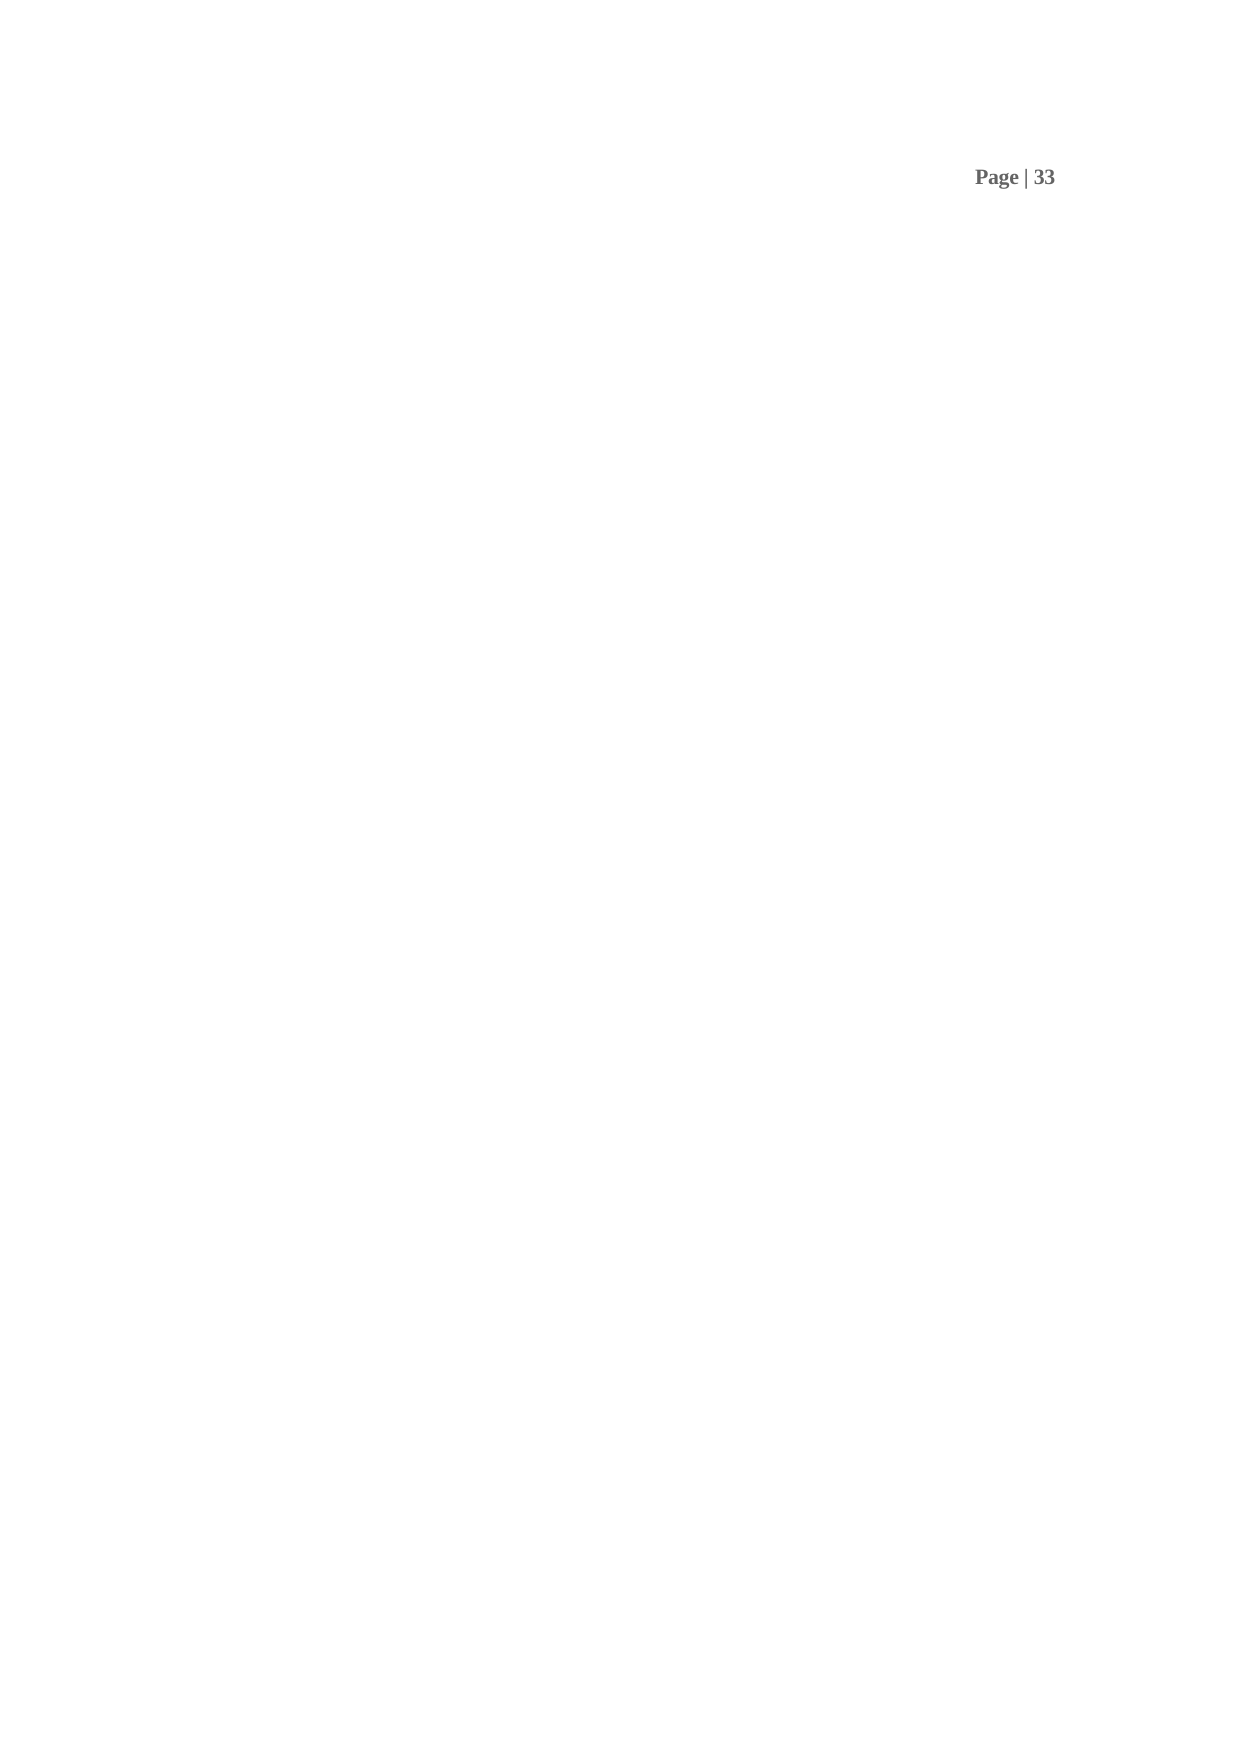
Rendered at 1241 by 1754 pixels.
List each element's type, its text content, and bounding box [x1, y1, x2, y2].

text Page | 33 [150, 162, 1068, 190]
